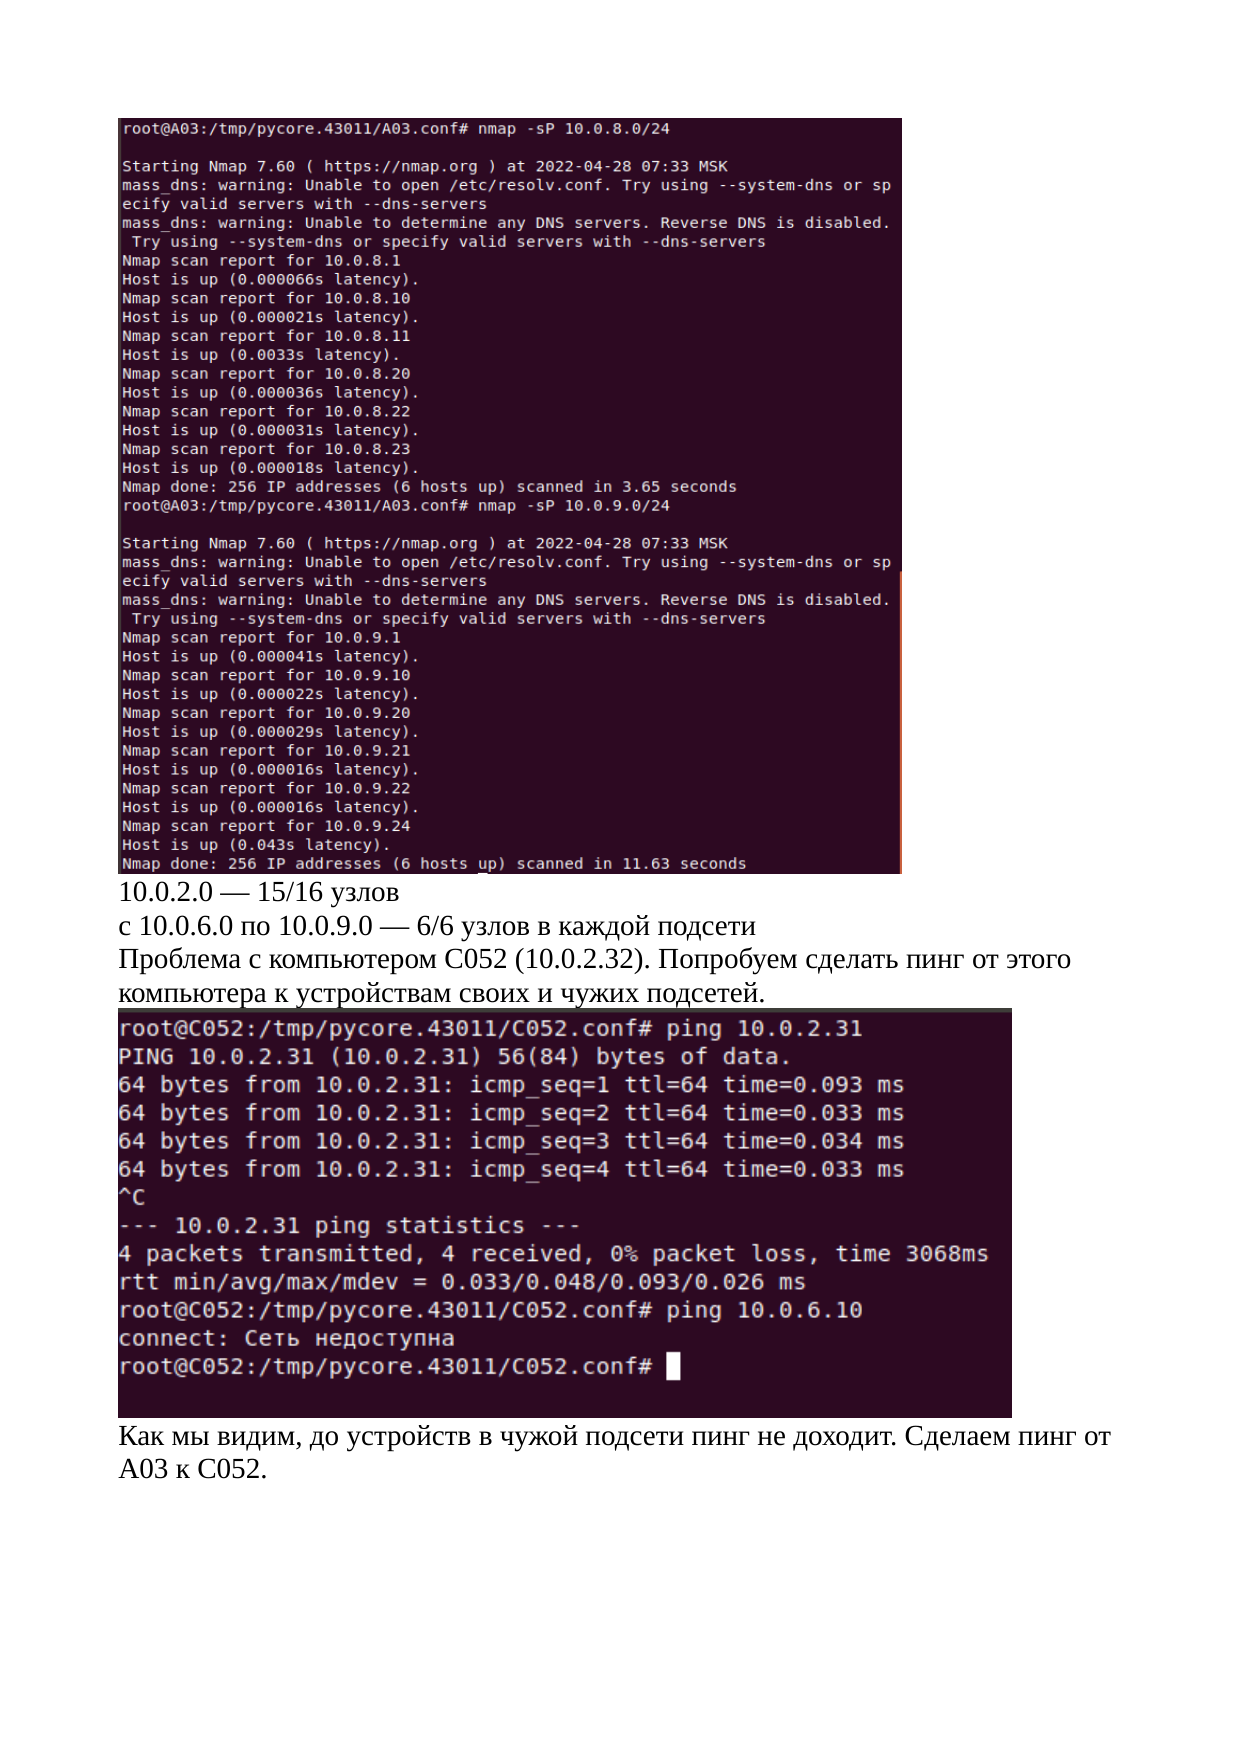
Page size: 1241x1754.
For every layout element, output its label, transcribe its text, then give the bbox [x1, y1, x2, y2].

text Как мы видим, до устройств в чужой подсети пинг не доходит. Сделаем пинг от А03 к С052. [118, 1418, 1122, 1485]
text 10.0.2.0 — 15/16 узлов [118, 874, 1122, 908]
text Проблема с компьютером С052 (10.0.2.32). Попробуем сделать пинг от этого компьютера к устройствам своих и чужих подсетей. [118, 941, 1122, 1008]
text с 10.0.6.0 по 10.0.9.0 — 6/6 узлов в каждой подсети [118, 908, 1122, 941]
